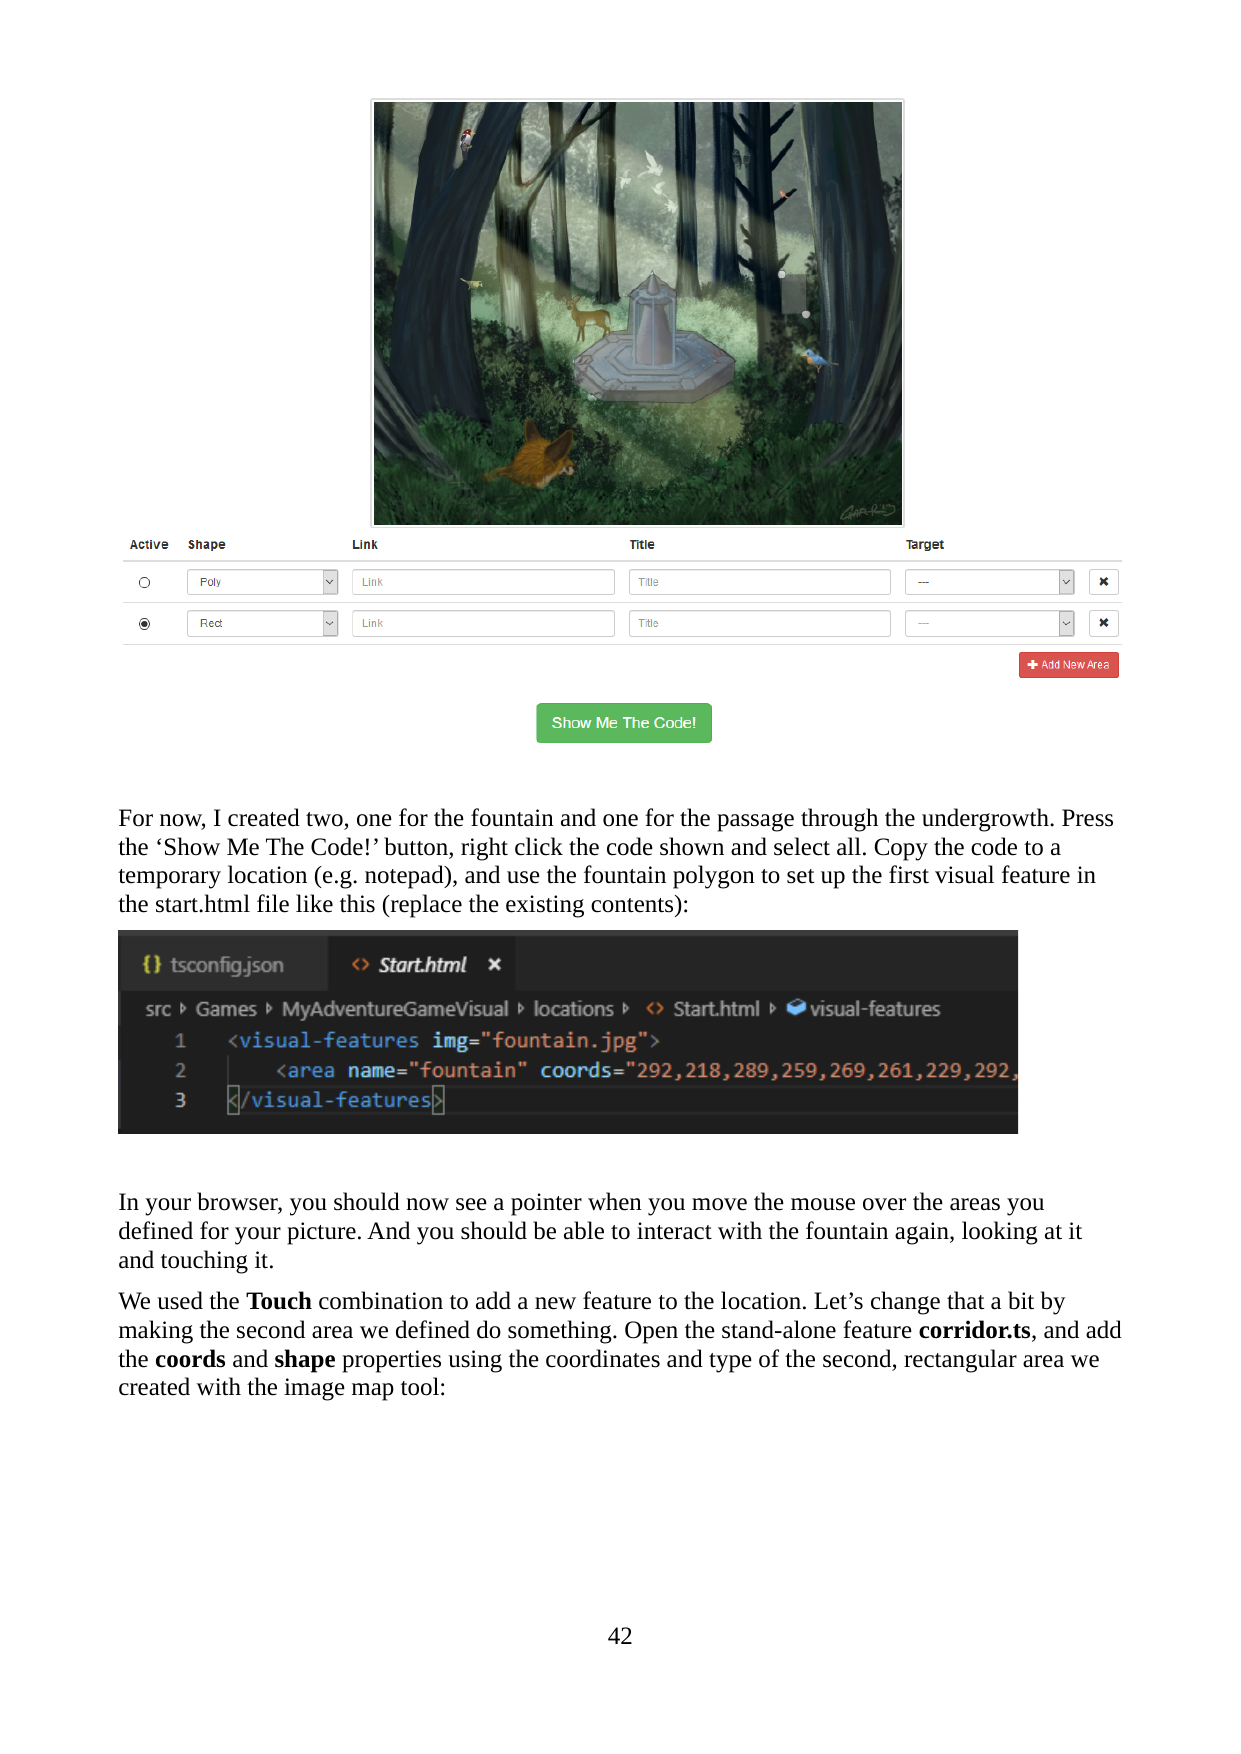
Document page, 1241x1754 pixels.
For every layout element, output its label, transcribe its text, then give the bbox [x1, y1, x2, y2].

text For now, I created two, one for the fountain and one for the passage through the undergrowth. Press the ‘Show Me The Code!’ button, right click the code shown and select all. Copy the code to a temporary location (e.g. notepad), and use the fountain polygon to set up the first visual feature in the start.html file like this (replace the existing contents): [118, 803, 1122, 918]
text We used the Touch combination to add a new feature to the location. Let’s change that a bit by making the second area we defined do something. Open the stand-alone feature corridor.ts, and add the coords and shape properties using the coordinates and type of the second, rectangular area we created with the image map tool: [118, 1286, 1122, 1401]
text In your browser, you should now see a pointer when you move the mouse over the areas you defined for your picture. And you should be able to interact with the fountain again, looking at it and touching it. [118, 1187, 1122, 1274]
